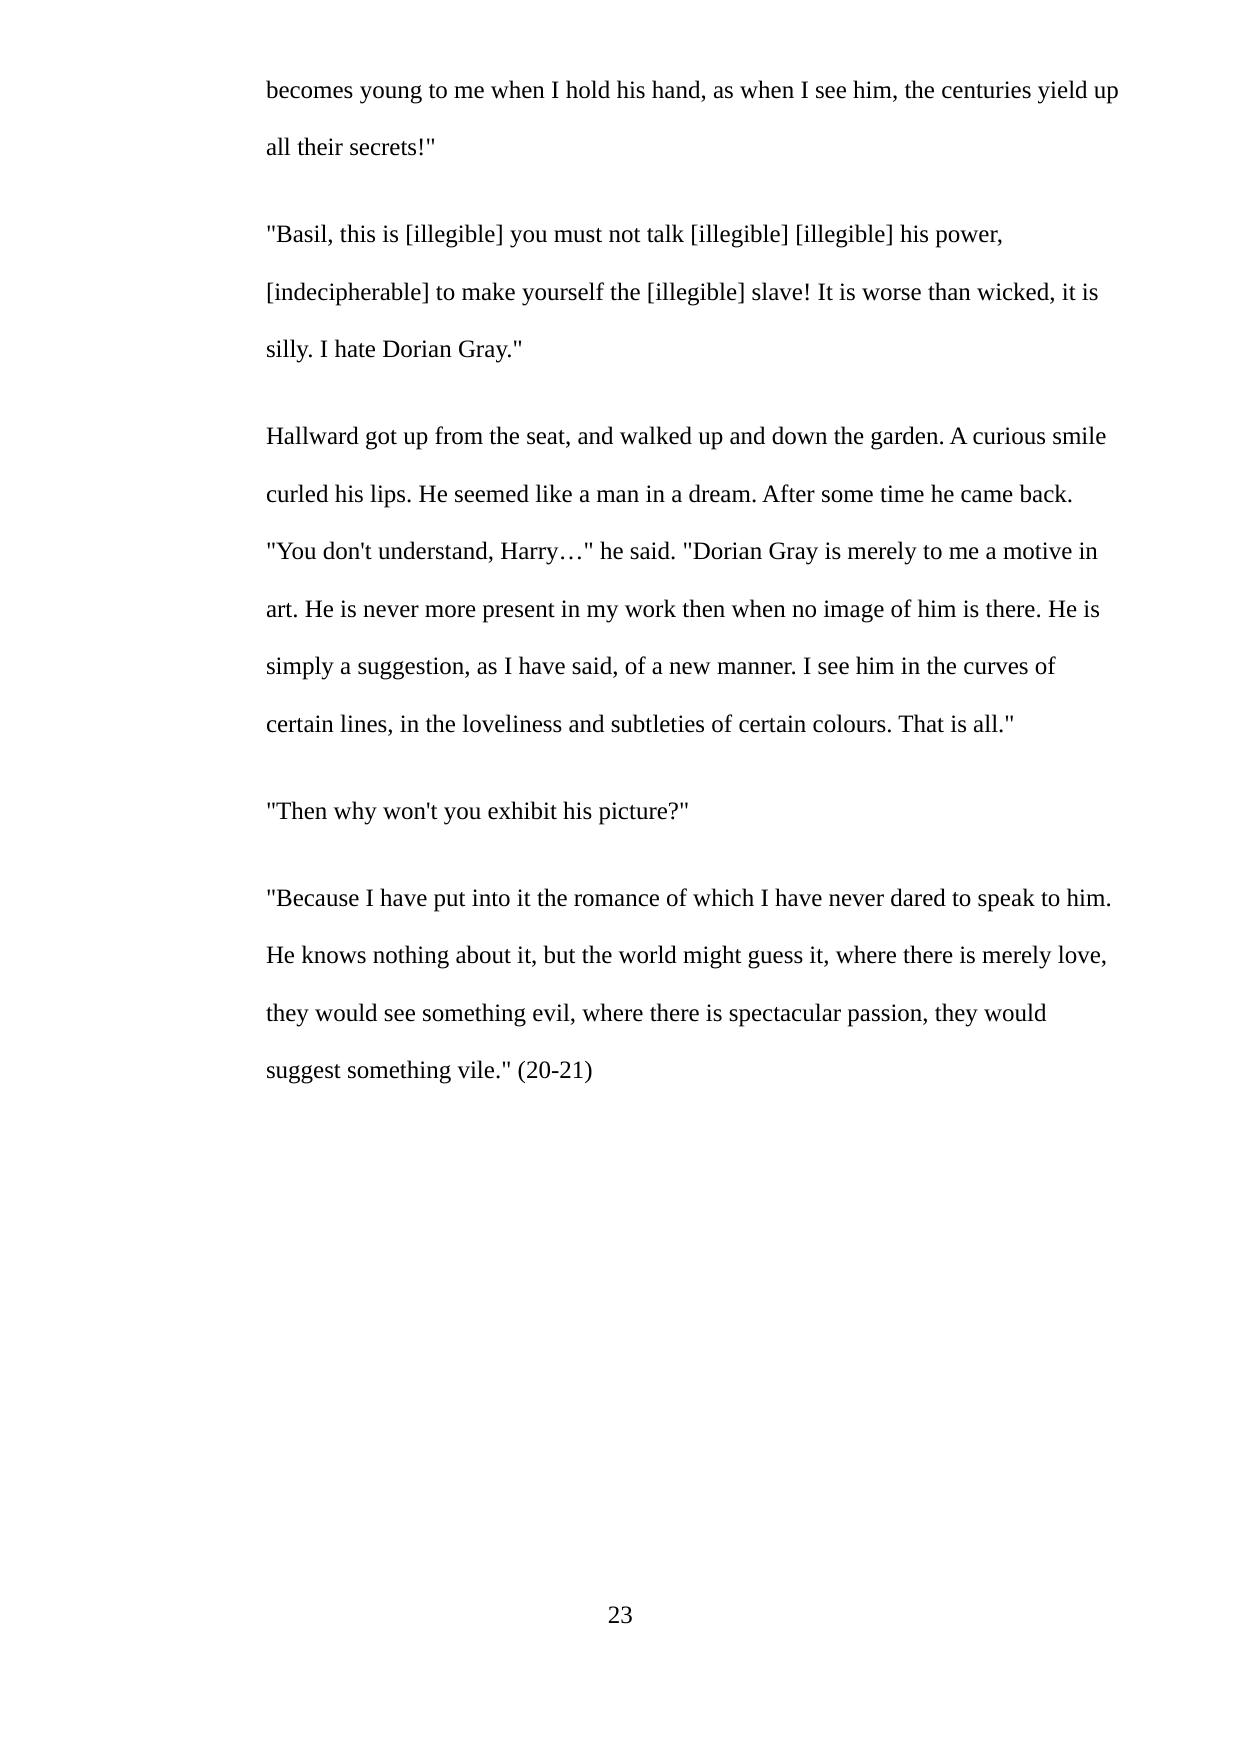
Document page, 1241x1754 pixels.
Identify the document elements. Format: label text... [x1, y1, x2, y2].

text "Then why won't you exhibit his picture?" [266, 796, 1122, 825]
text becomes young to me when I hold his hand, as when I see him, the centuries yield up all their secrets!" [266, 75, 1122, 161]
text Hallward got up from the seat, and walked up and down the garden. A curious smile curled his lips. He seemed like a man in a dream. After some time he came back. "You don't understand, Harry…" he said. "Dorian Gray is merely to me a motive in art. He is never more present in my work then when no image of him is there. He is simply a suggestion, as I have said, of a new manner. I see him in the curves of certain lines, in the loveliness and subtleties of certain colours. That is all." [266, 421, 1122, 738]
text "Basil, this is [illegible] you must not talk [illegible] [illegible] his power, [indecipherable] to make yourself the [illegible] slave! It is worse than wicked, it is silly. I hate Dorian Gray." [266, 219, 1122, 363]
text "Because I have put into it the romance of which I have never dared to speak to him. He knows nothing about it, but the world might guess it, where there is merely love, they would see something evil, where there is spectacular passion, they would suggest something vile." (20-21) [266, 883, 1122, 1084]
